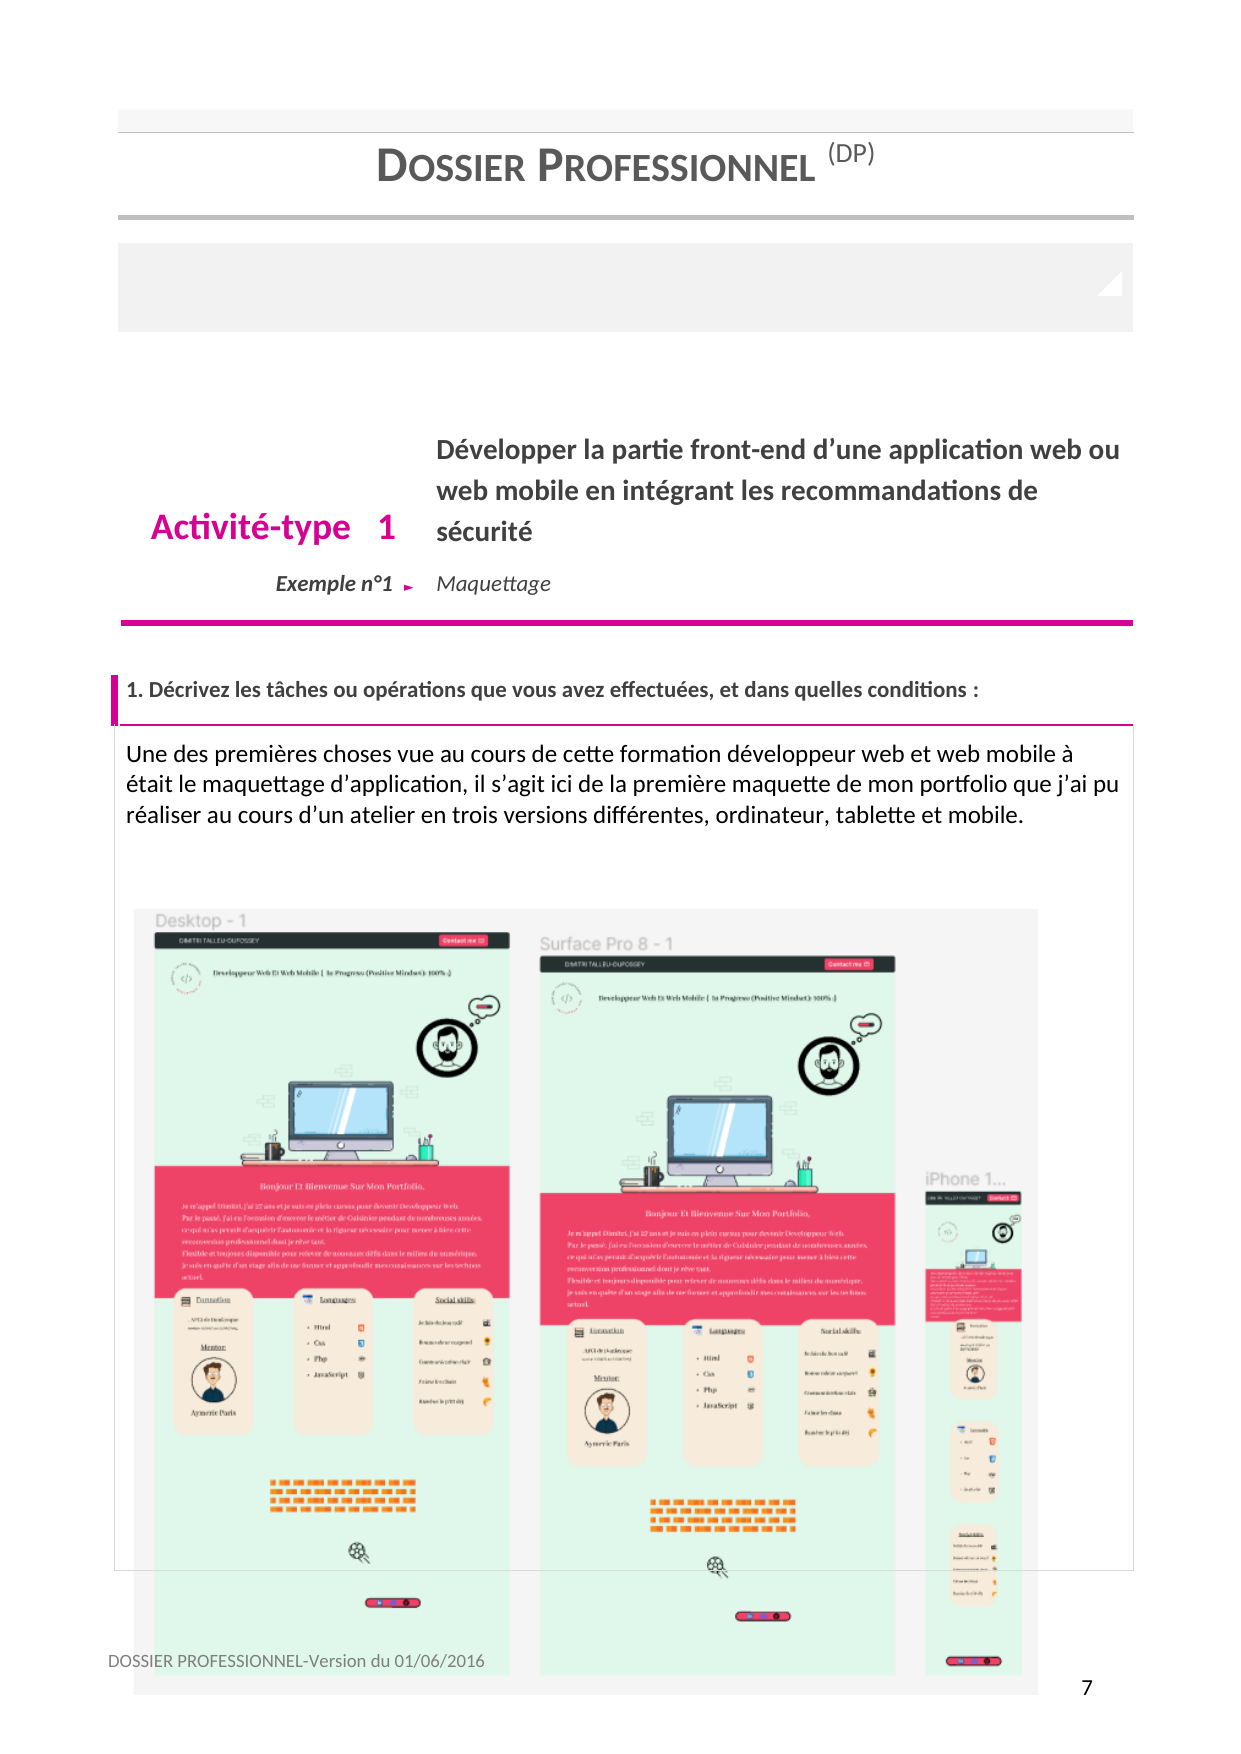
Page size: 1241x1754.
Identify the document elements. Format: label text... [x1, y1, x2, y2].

table_cell Activité-type [115, 431, 366, 569]
table_cell Maquettage [425, 569, 1133, 619]
table_cell Développer la partie front-end d’une application web ou web mobile en intégrant les recommandations de sécurité [425, 431, 1133, 569]
table_cell Exemple n°1 ► [115, 569, 425, 619]
table_cell [115, 620, 425, 675]
table_header [425, 360, 1133, 431]
table_cell 1. Décrivez les tâches ou opérations que vous avez effectuées, et dans quelles conditions : [118, 675, 1133, 723]
table_cell [425, 626, 1133, 675]
table_header [366, 360, 425, 431]
table_header [115, 360, 366, 431]
picture [133, 1571, 1039, 1695]
table_cell Une des premières choses vue au cours de cette formation développeur web et web mobile à était le maquettage d’application, il s’agit ici de la première maquette de mon portfolio que j’ai pu réaliser au cours d’un atelier en trois versions différentes, ordinateur, tablette et mobile. [115, 724, 1133, 1569]
table_cell 1 [366, 431, 425, 569]
